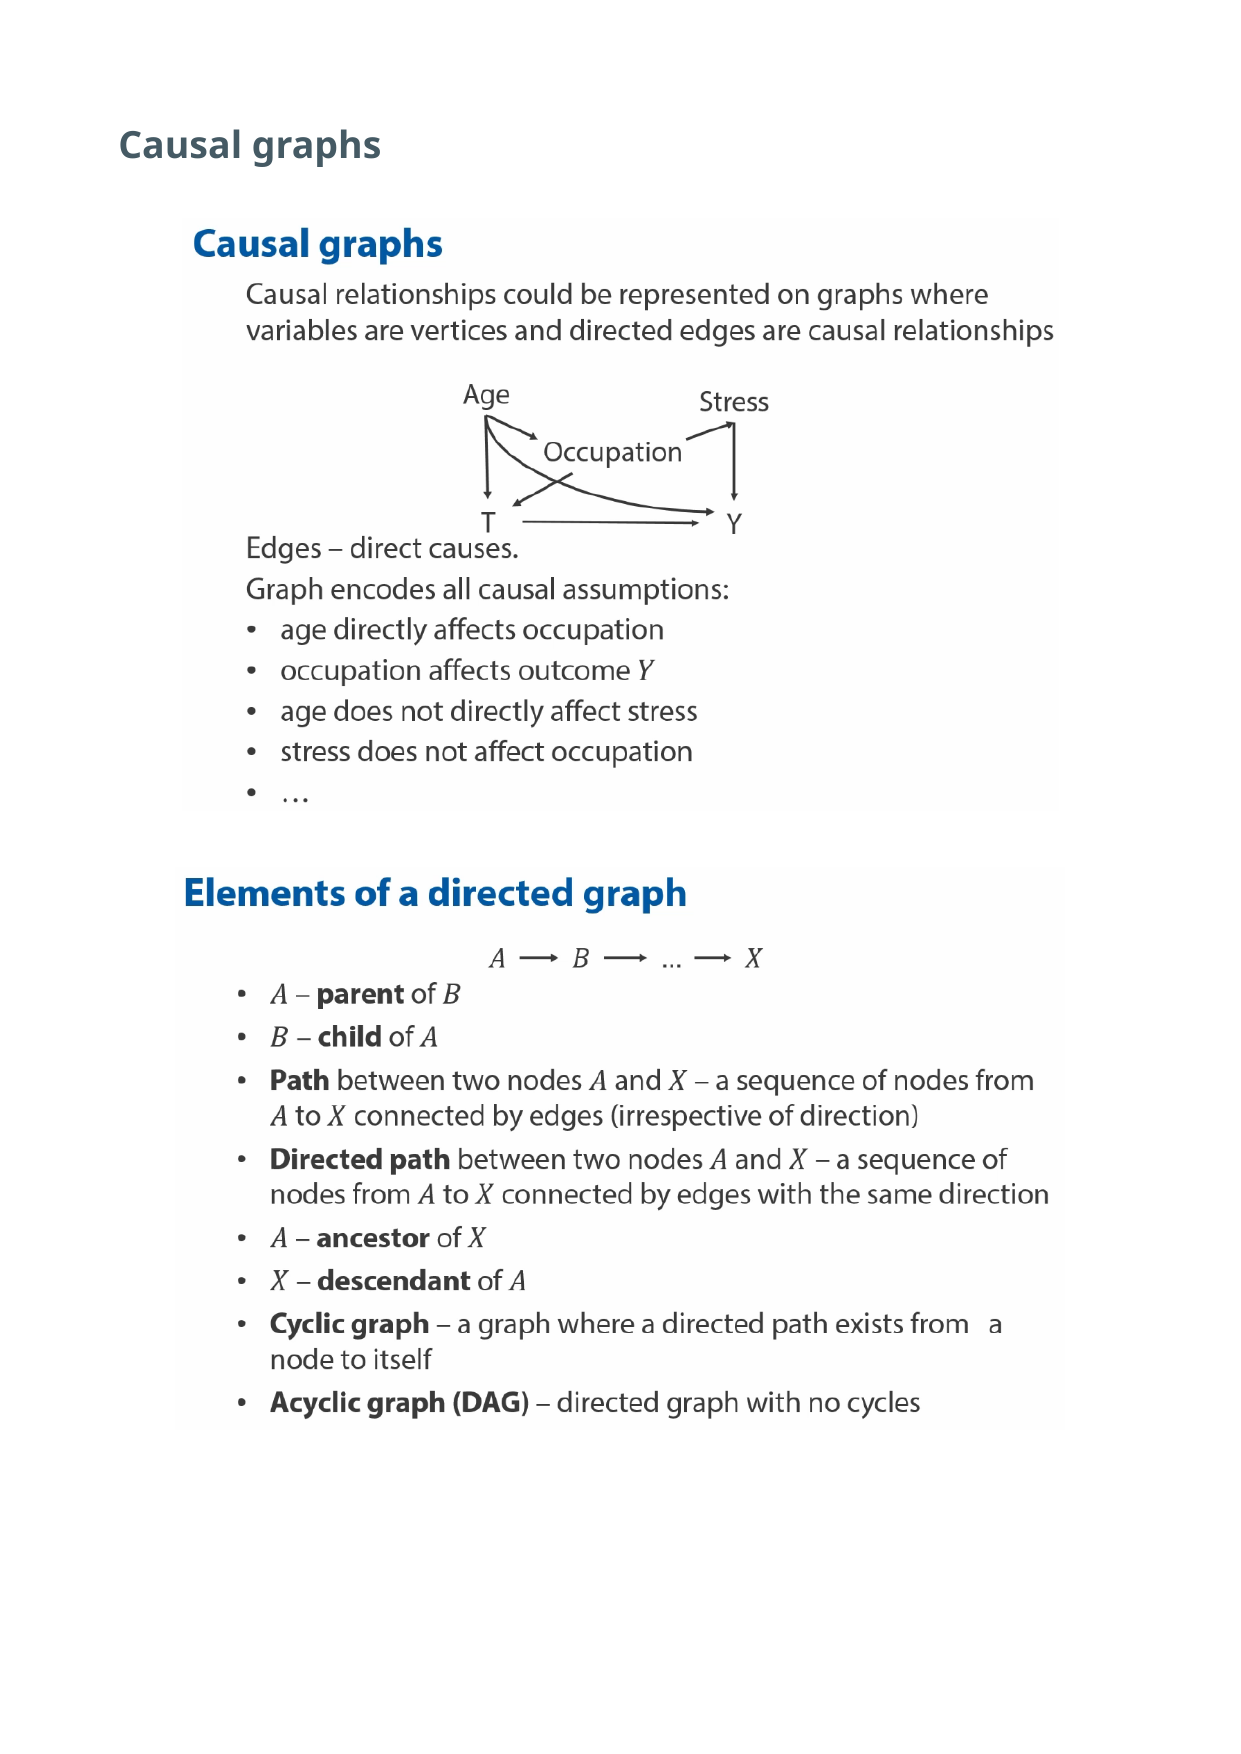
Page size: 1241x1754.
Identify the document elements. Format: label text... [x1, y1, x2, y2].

picture [175, 867, 1065, 1430]
picture [181, 218, 1059, 811]
subtitle Causal graphs [118, 118, 1122, 169]
